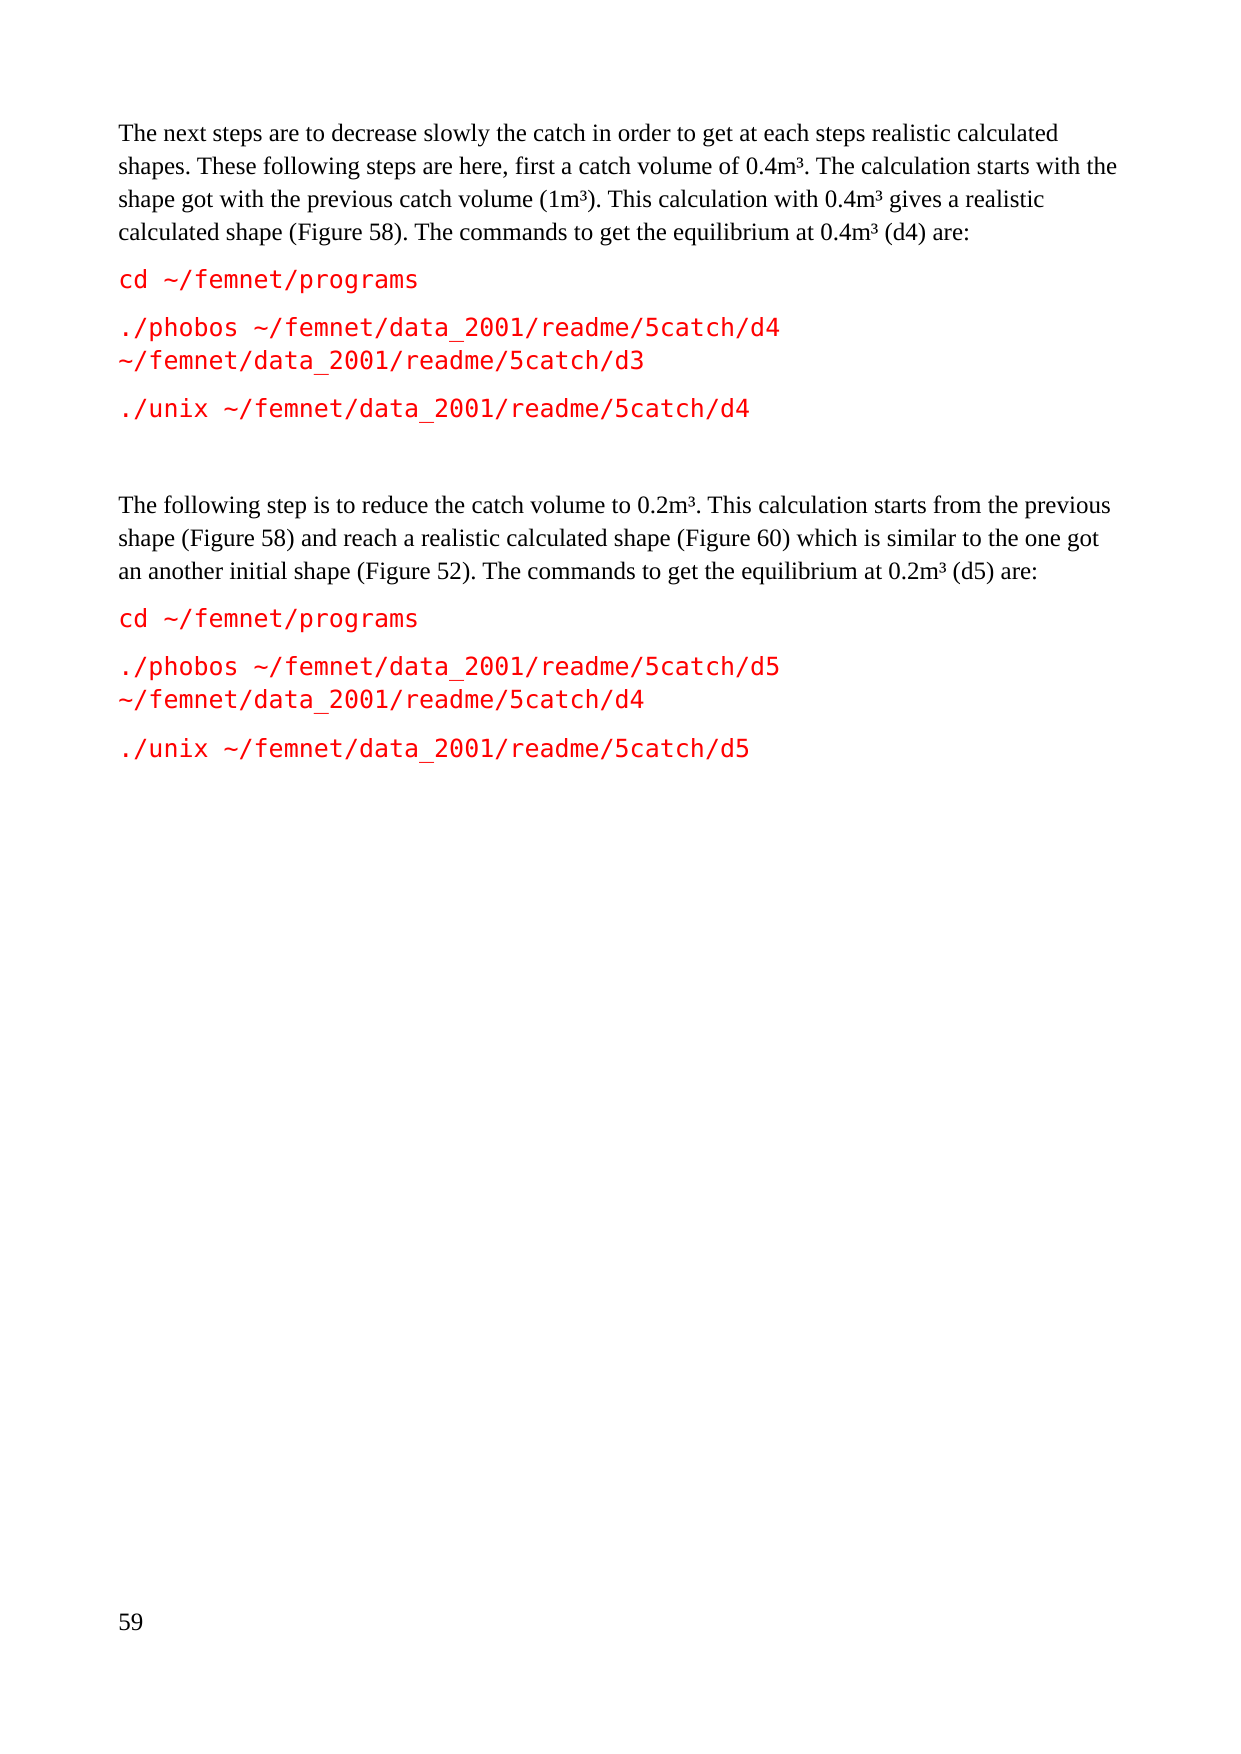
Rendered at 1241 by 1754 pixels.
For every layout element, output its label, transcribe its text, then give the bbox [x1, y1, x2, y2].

text The next steps are to decrease slowly the catch in order to get at each steps realistic calculated shapes. These following steps are here, first a catch volume of 0.4m³. The calculation starts with the shape got with the previous catch volume (1m³). This calculation with 0.4m³ gives a realistic calculated shape (Figure 58). The commands to get the equilibrium at 0.4m³ (d4) are: [118, 118, 1122, 246]
text cd ~/femnet/programs [118, 604, 1122, 633]
text The following step is to reduce the catch volume to 0.2m³. This calculation starts from the previous shape (Figure 58) and reach a realistic calculated shape (Figure 60) which is similar to the one got an another initial shape (Figure 52). The commands to get the equilibrium at 0.2m³ (d5) are: [118, 490, 1122, 585]
text ./unix ~/femnet/data_2001/readme/5catch/d5 [118, 734, 1122, 763]
text ./phobos ~/femnet/data_2001/readme/5catch/d4 ~/femnet/data_2001/readme/5catch/d3 [118, 313, 1122, 376]
text cd ~/femnet/programs [118, 265, 1122, 294]
text ./phobos ~/femnet/data_2001/readme/5catch/d5 ~/femnet/data_2001/readme/5catch/d4 [118, 652, 1122, 715]
text ./unix ~/femnet/data_2001/readme/5catch/d4 [118, 394, 1122, 424]
